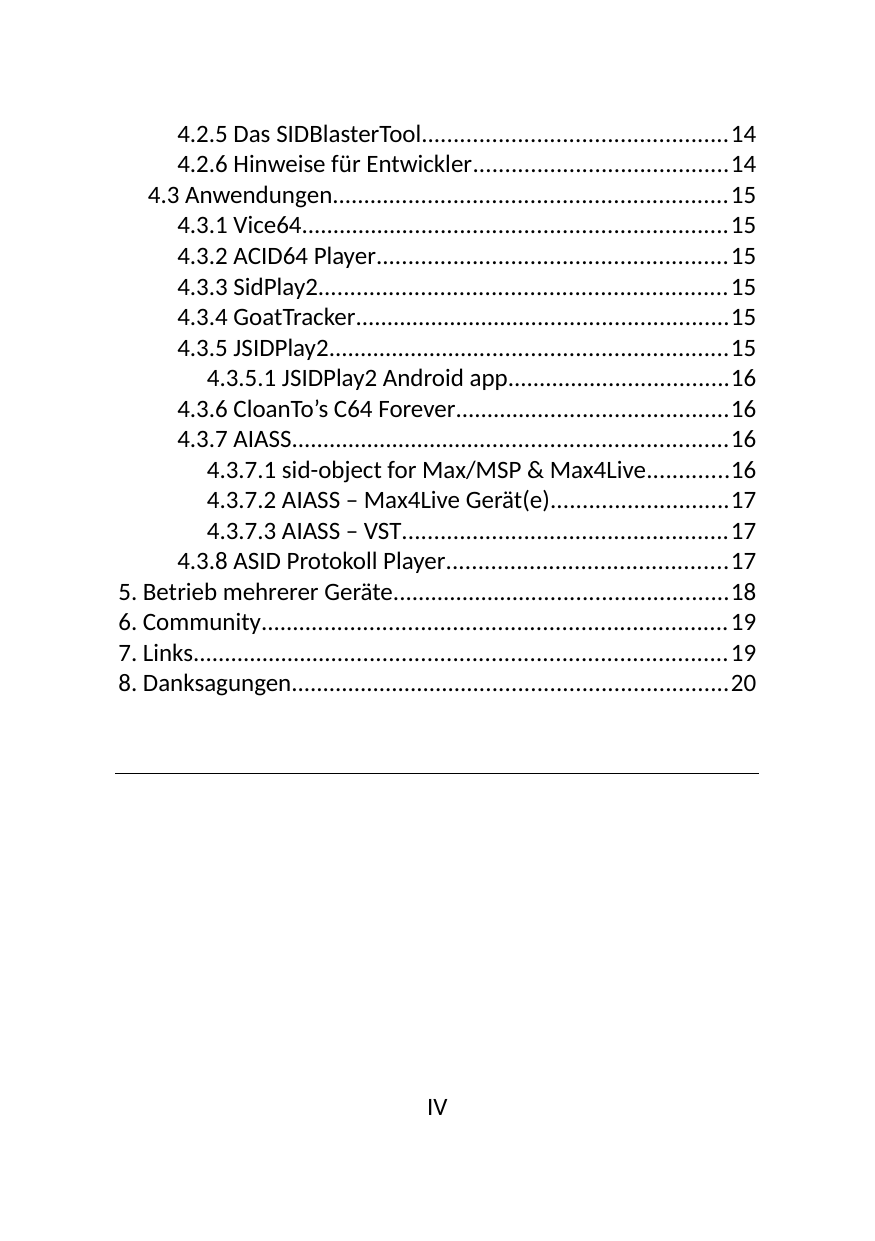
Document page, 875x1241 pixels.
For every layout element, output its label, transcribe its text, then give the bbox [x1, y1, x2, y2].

text 4.3.4 GoatTracker 15 [177, 301, 756, 332]
text 4.3.7 AIASS 16 [177, 423, 756, 454]
text 4.3.7.1 sid-object for Max/MSP & Max4Live 16 [207, 454, 756, 484]
text 6. Community 19 [118, 606, 756, 637]
text 4.3.5 JSIDPlay2 15 [177, 332, 756, 362]
text 5. Betrieb mehrerer Geräte. 18 [118, 576, 756, 606]
text 4.3.7.3 AIASS – VST 17 [207, 515, 756, 545]
text 4.3.2 ACID64 Player 15 [177, 240, 756, 271]
text 4.3.5.1 JSIDPlay2 Android app 16 [207, 362, 756, 393]
text 4.2.5 Das SIDBlasterTool 14 [177, 118, 756, 149]
text 7. Links 19 [118, 637, 756, 667]
text 4.2.6 Hinweise für Entwickler 14 [177, 149, 756, 179]
text 4.3.6 CloanTo’s C64 Forever 16 [177, 393, 756, 423]
text 4.3.7.2 AIASS – Max4Live Gerät(e) 17 [207, 484, 756, 515]
text 4.3.3 SidPlay2 15 [177, 271, 756, 301]
text 4.3.8 ASID Protokoll Player 17 [177, 545, 756, 576]
text 4.3.1 Vice64 15 [177, 210, 756, 240]
text 4.3 Anwendungen 15 [148, 179, 756, 210]
text 8. Danksagungen 20 [118, 667, 756, 698]
